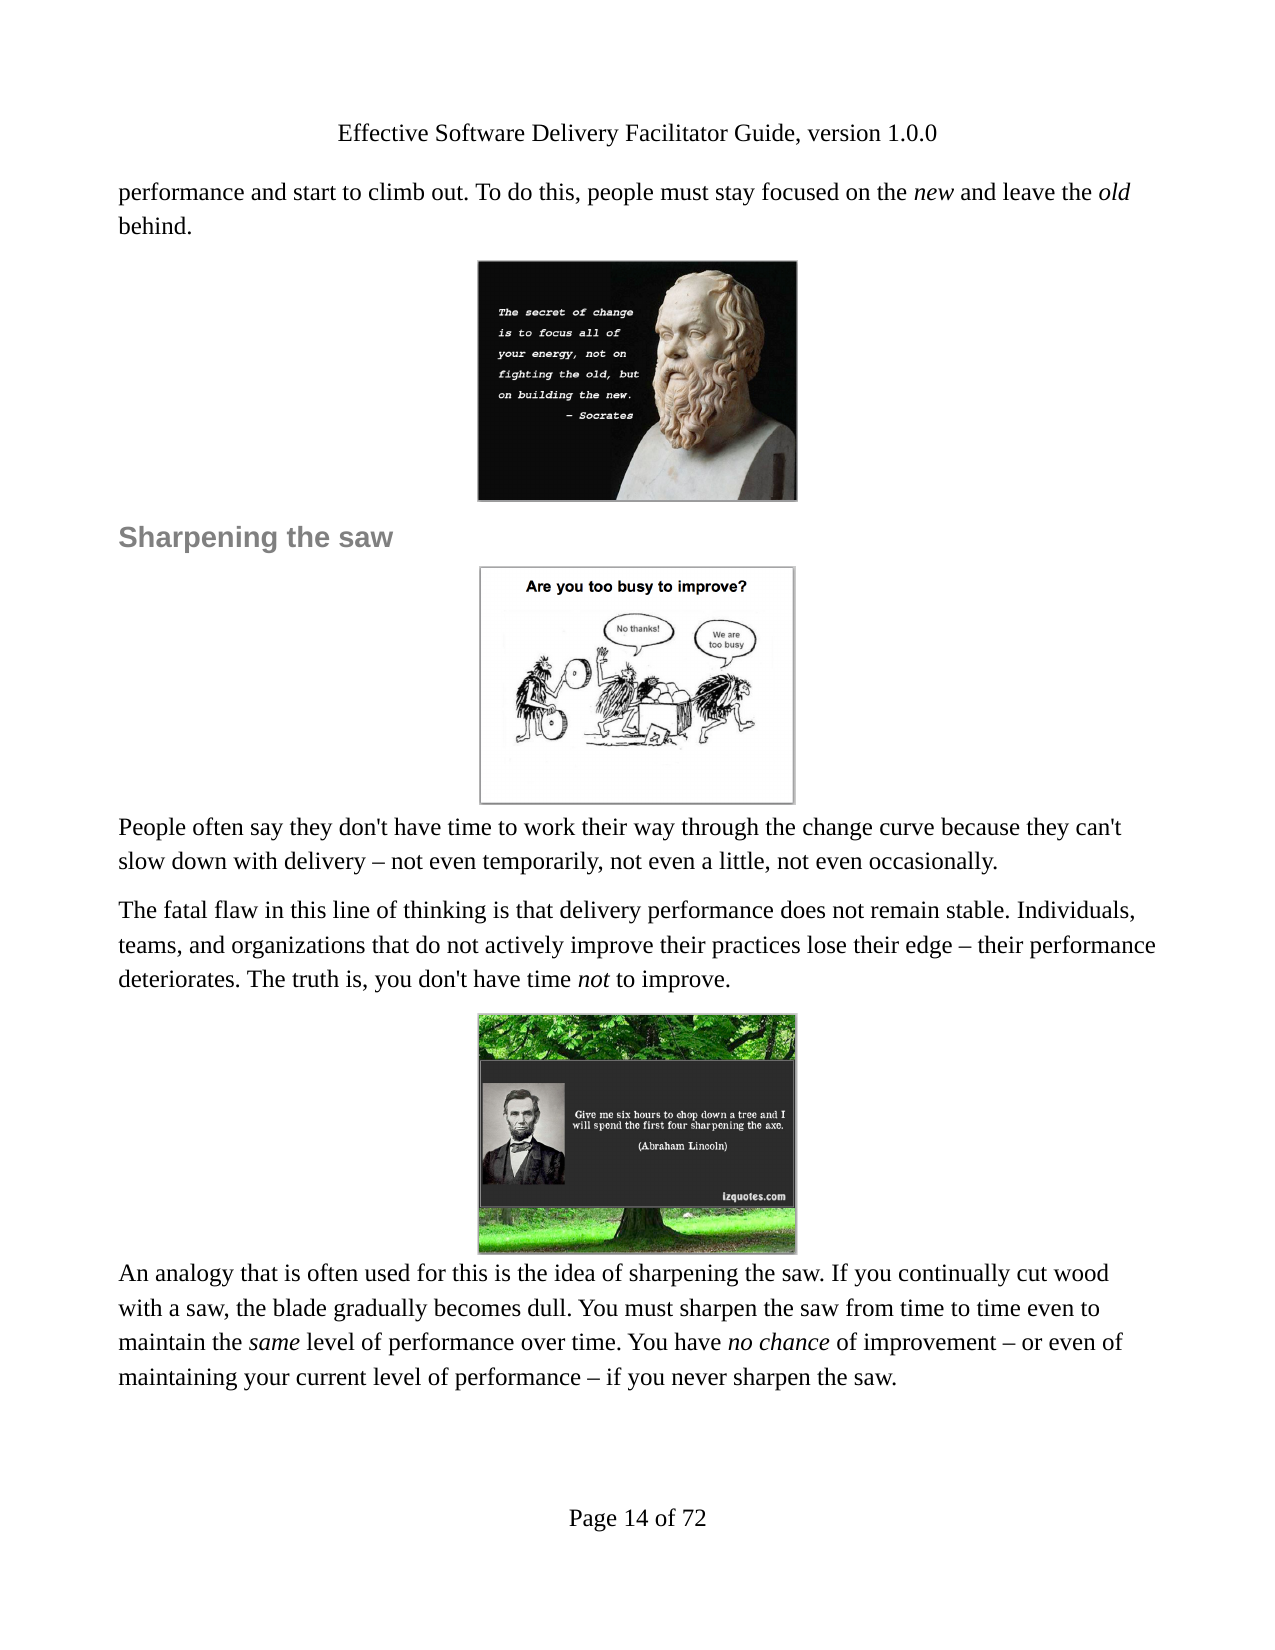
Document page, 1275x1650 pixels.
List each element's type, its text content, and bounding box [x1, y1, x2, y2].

text An analogy that is often used for this is the idea of sharpening the saw. If you continually cut wood with a saw, the blade gradually becomes dull. You must sharpen the saw from time to time even to maintain the same level of performance over time. You have no chance of improvement – or even of maintaining your current level of performance – if you never sharpen the saw. [118, 1258, 1157, 1391]
subtitle Sharpening the saw [118, 520, 1157, 554]
text People often say they don't have time to work their way through the change curve because they can't slow down with delivery – not even temporarily, not even a little, not even occasionally. [118, 812, 1157, 875]
picture [477, 1013, 798, 1255]
text The fatal flaw in this line of thinking is that delivery performance does not remain stable. Individuals, teams, and organizations that do not actively improve their practices lose their edge – their performance deteriorates. The truth is, you don't have time not to improve. [118, 895, 1157, 993]
picture [477, 260, 798, 502]
picture [479, 566, 796, 805]
text performance and start to climb out. To do this, people must stay focused on the new and leave the old behind. [118, 177, 1157, 240]
